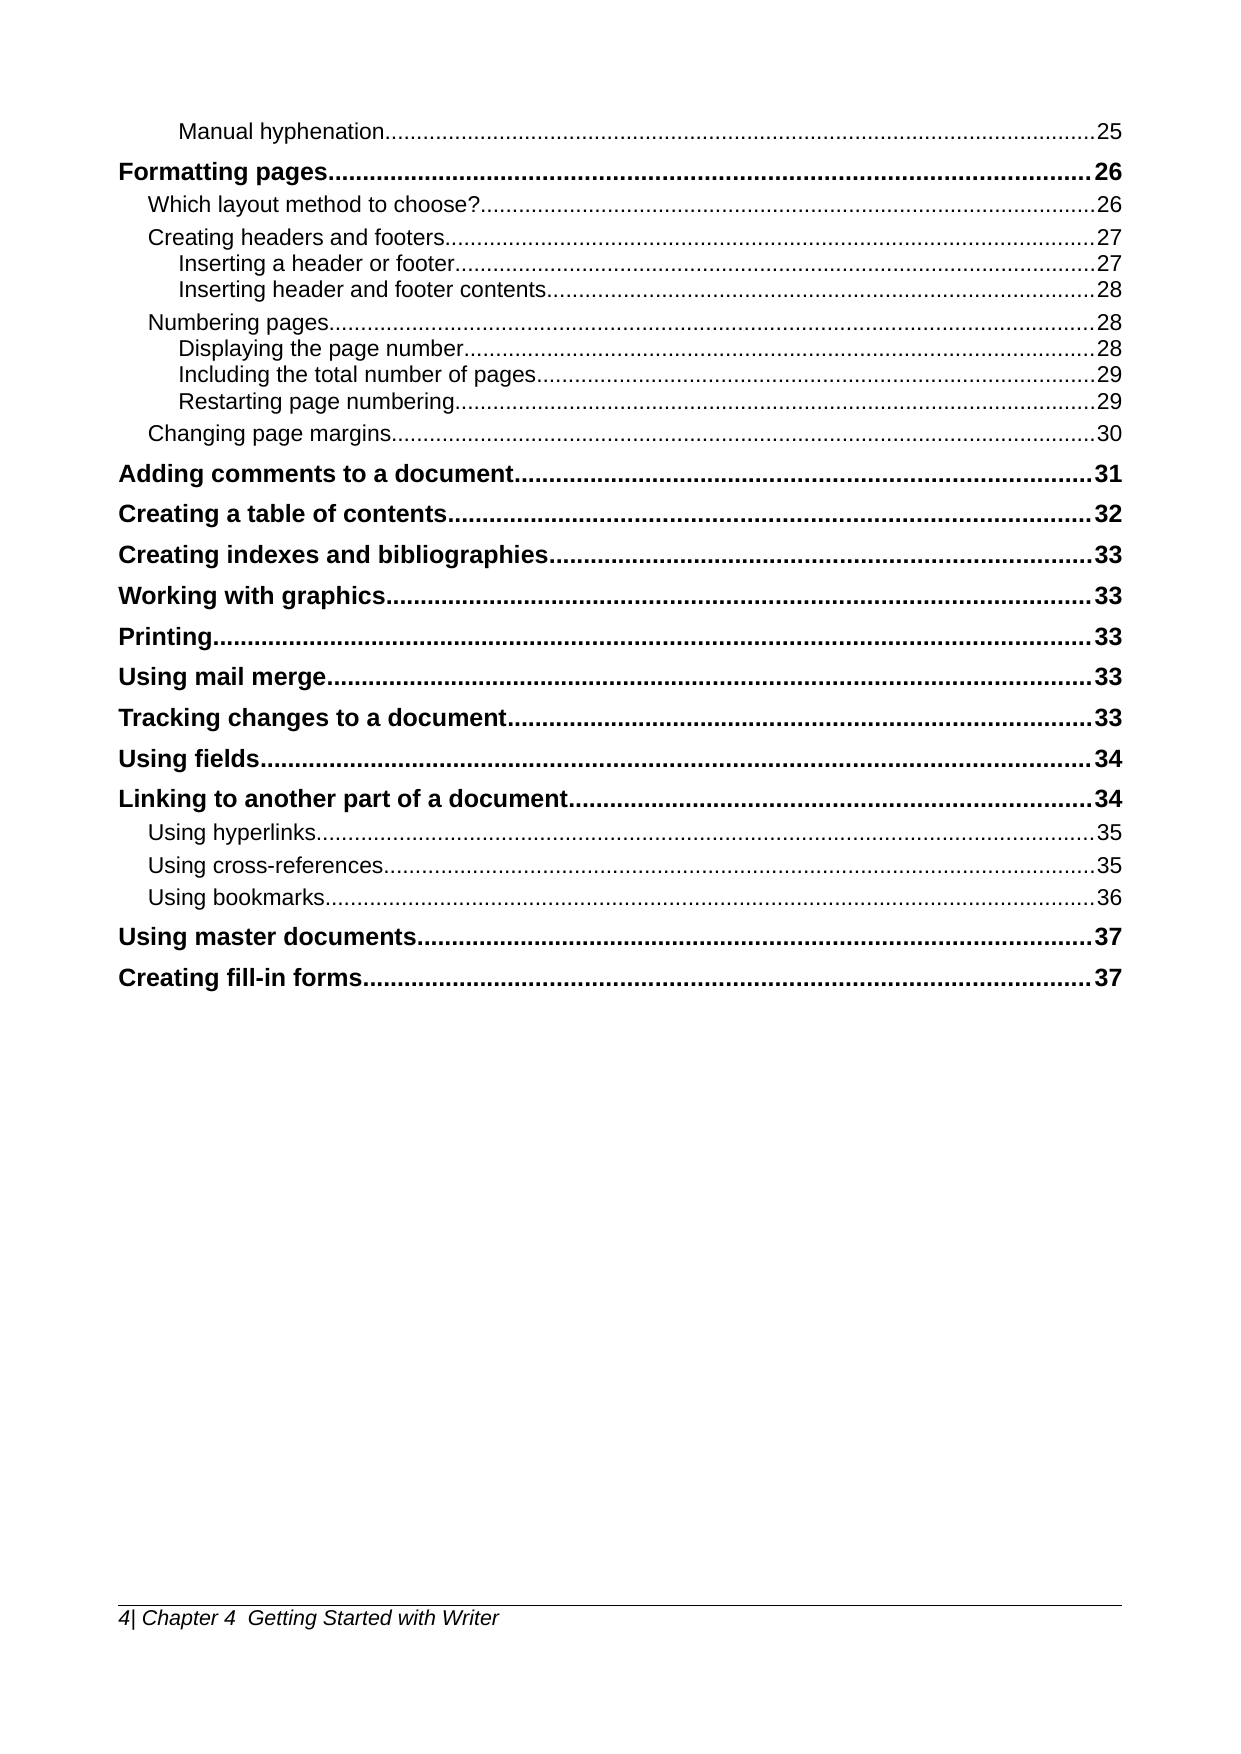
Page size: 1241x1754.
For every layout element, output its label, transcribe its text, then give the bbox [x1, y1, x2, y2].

text Numbering pages 28 [148, 309, 1122, 335]
text Including the total number of pages 29 [178, 361, 1122, 388]
text Formatting pages 26 [118, 156, 1122, 185]
text Using cross-references 35 [148, 852, 1122, 878]
text Working with graphics 33 [118, 581, 1122, 609]
text Printing 33 [118, 621, 1122, 650]
text Creating a table of contents 32 [118, 499, 1122, 528]
text Using fields 34 [118, 744, 1122, 772]
text Creating headers and footers 27 [148, 224, 1122, 250]
text Manual hyphenation 25 [178, 118, 1122, 144]
text Tracking changes to a document 33 [118, 703, 1122, 732]
text Inserting header and footer contents 28 [178, 276, 1122, 303]
text Displaying the page number 28 [178, 335, 1122, 361]
text Restarting page numbering 29 [178, 388, 1122, 414]
text Using hyperlinks 35 [148, 819, 1122, 846]
text Creating indexes and bibliographies 33 [118, 540, 1122, 569]
text Inserting a header or footer 27 [178, 250, 1122, 276]
text Which layout method to choose? 26 [148, 191, 1122, 218]
text Changing page margins 30 [148, 420, 1122, 447]
text Creating fill-in forms 37 [118, 963, 1122, 992]
text Using master documents 37 [118, 922, 1122, 951]
text Linking to another part of a document 34 [118, 784, 1122, 813]
text Using bookmarks 36 [148, 884, 1122, 910]
text Adding comments to a document 31 [118, 458, 1122, 487]
text Using mail merge 33 [118, 662, 1122, 691]
